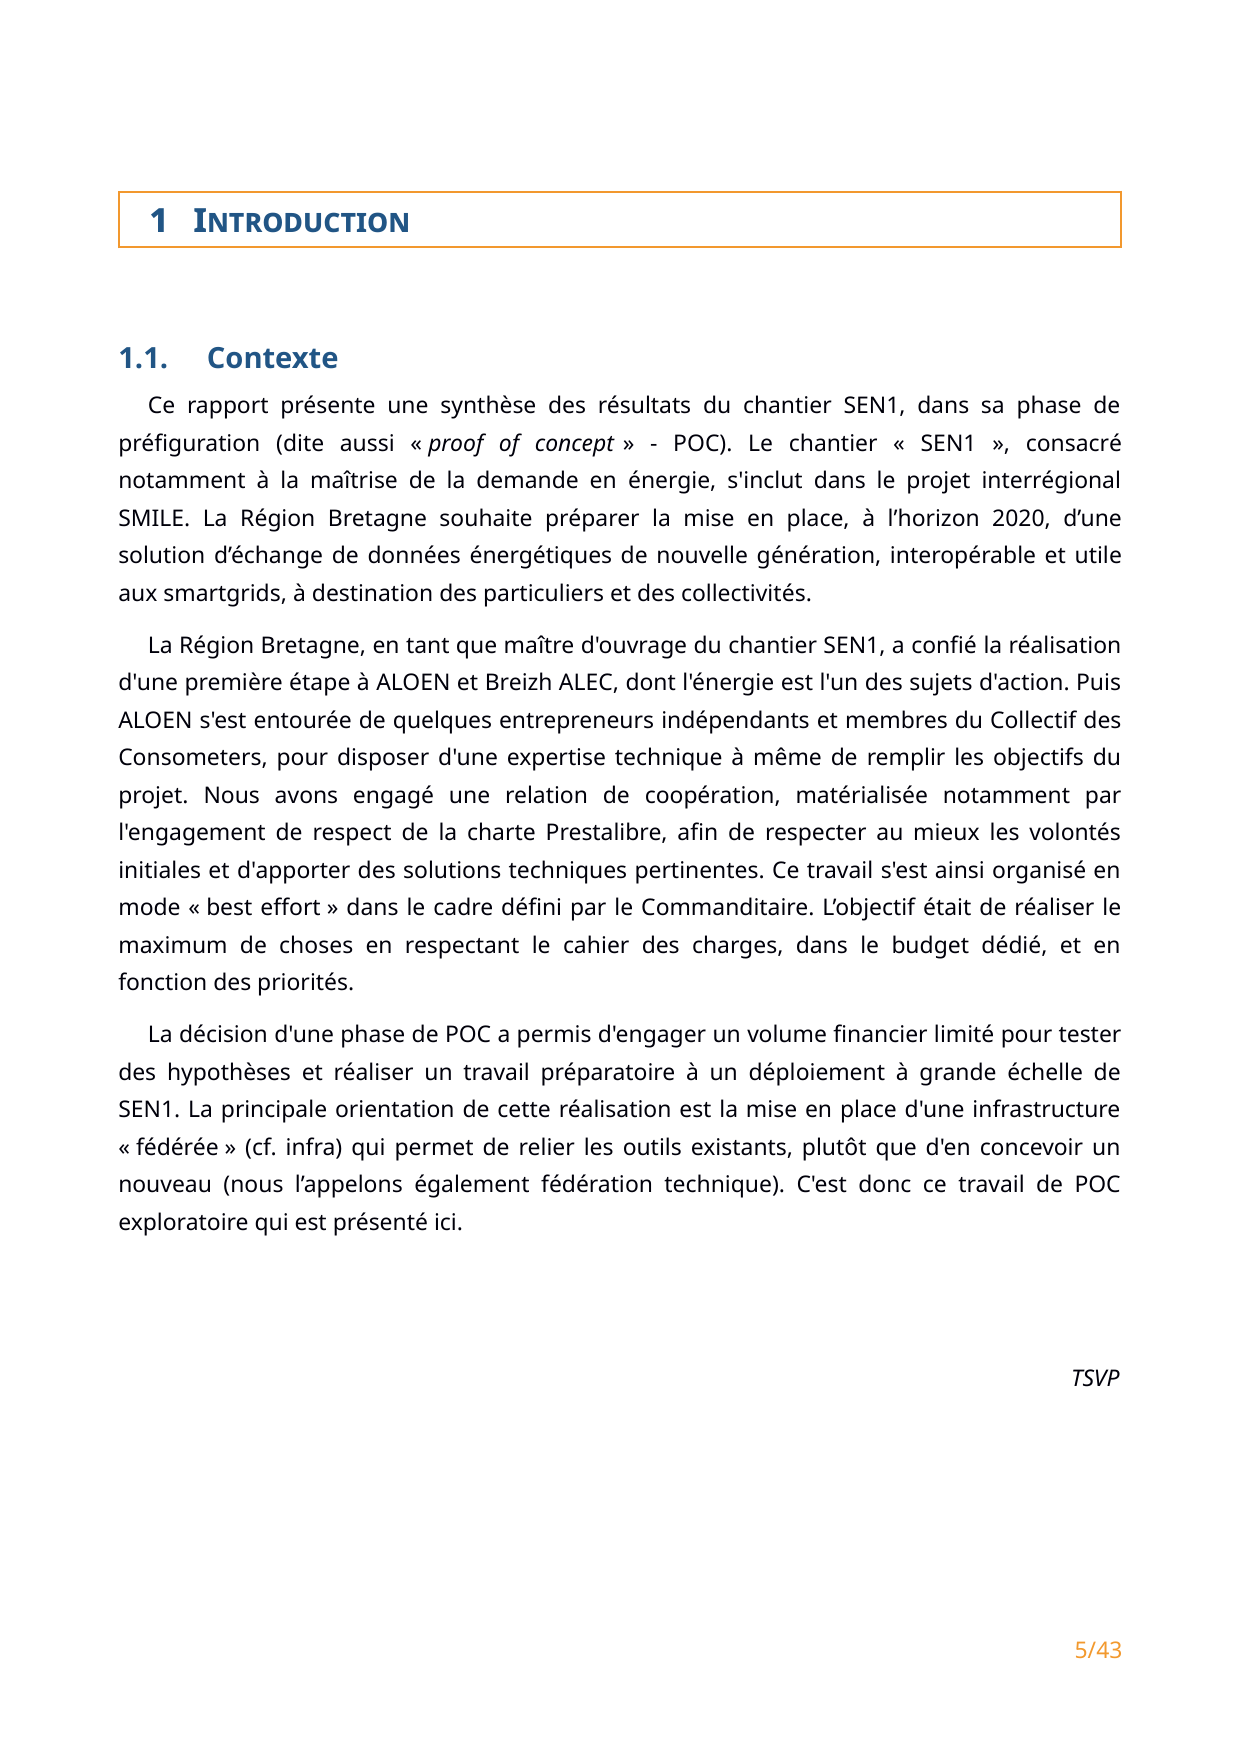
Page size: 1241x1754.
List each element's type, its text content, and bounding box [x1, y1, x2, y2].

text La décision d'une phase de POC a permis d'engager un volume financier limité pour tester des hypothèses et réaliser un travail préparatoire à un déploiement à grande échelle de SEN1. La principale orientation de cette réalisation est la mise en place d'une infrastructure « fédérée » (cf. infra) qui permet de relier les outils existants, plutôt que d'en concevoir un nouveau (nous l’appelons également fédération technique). C'est donc ce travail de POC exploratoire qui est présenté ici. [118, 1018, 1122, 1237]
text TSVP [118, 1362, 1122, 1393]
subtitle Contexte [118, 337, 1122, 377]
text Ce rapport présente une synthèse des résultats du chantier SEN1, dans sa phase de préfiguration (dite aussi « proof of concept » - POC). Le chantier « SEN1 », consacré notamment à la maîtrise de la demande en énergie, s'inclut dans le projet interrégional SMILE. La Région Bretagne souhaite préparer la mise en place, à l’horizon 2020, d’une solution d’échange de données énergétiques de nouvelle génération, interopérable et utile aux smartgrids, à destination des particuliers et des collectivités. [118, 389, 1122, 608]
text La Région Bretagne, en tant que maître d'ouvrage du chantier SEN1, a confié la réalisation d'une première étape à ALOEN et Breizh ALEC, dont l'énergie est l'un des sujets d'action. Puis ALOEN s'est entourée de quelques entrepreneurs indépendants et membres du Collectif des Consometers, pour disposer d'une expertise technique à même de remplir les objectifs du projet. Nous avons engagé une relation de coopération, matérialisée notamment par l'engagement de respect de la charte Prestalibre, afin de respecter au mieux les volontés initiales et d'apporter des solutions techniques pertinentes. Ce travail s'est ainsi organisé en mode « best effort » dans le cadre défini par le Commanditaire. L’objectif était de réaliser le maximum de choses en respectant le cahier des charges, dans le budget dédié, et en fonction des priorités. [118, 629, 1122, 997]
subtitle Introduction [120, 193, 1120, 246]
